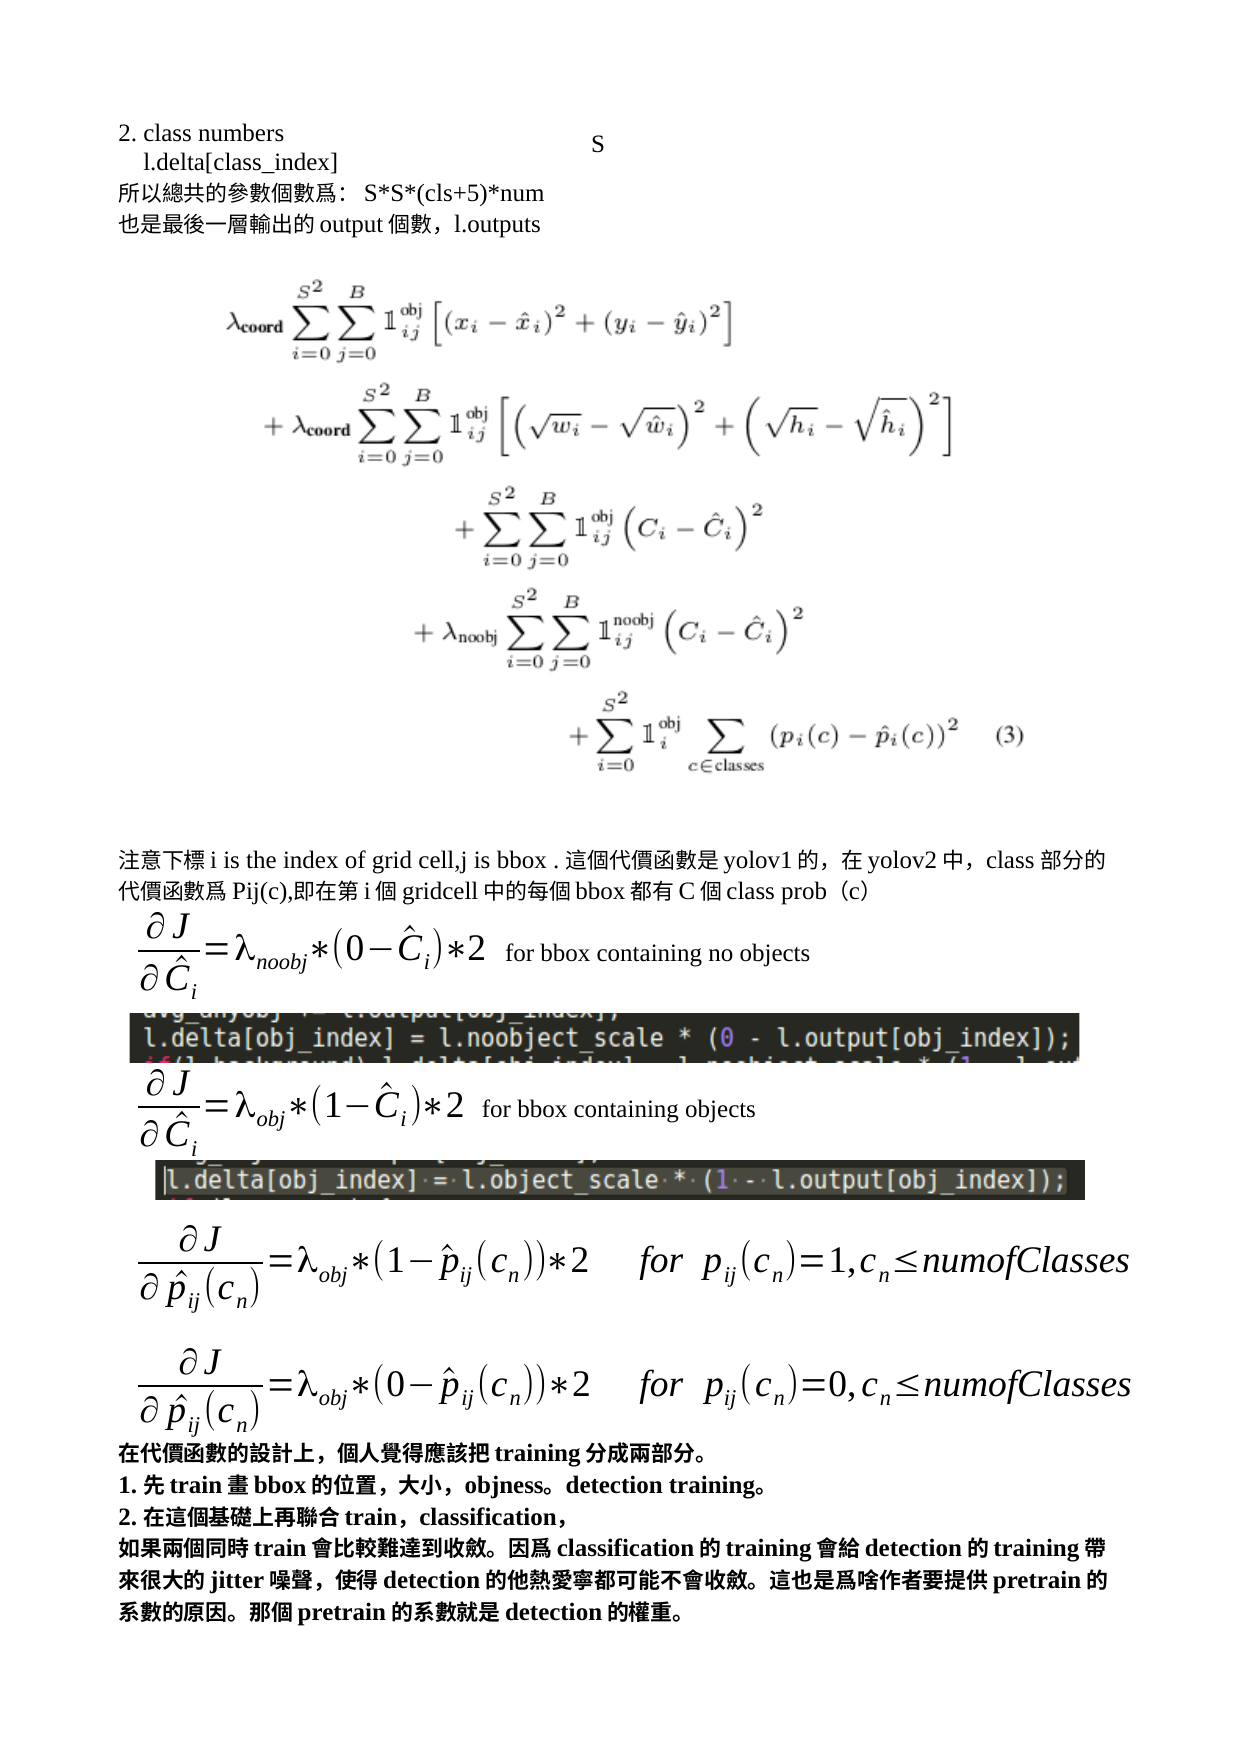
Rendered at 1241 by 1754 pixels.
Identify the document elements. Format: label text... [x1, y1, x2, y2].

picture [155, 1160, 1085, 1200]
picture [129, 1013, 1080, 1063]
text 如果兩個同時train會比較難達到收斂。因爲classification的training會給detection的training帶來很大的jitter噪聲，使得detection的他熱愛寧都可能不會收斂。這也是爲啥作者要提供pretrain的系數的原因。那個pretrain的系數就是detection的權重。 [118, 1531, 1122, 1626]
text 也是最後一層輸出的output個數，l.outputs [118, 207, 1122, 239]
text 2. class numbers [118, 118, 1122, 147]
text 注意下標i is the index of grid cell,j is bbox . 這個代價函數是yolov1的，在yolov2中，class 部分的代價函數爲Pij(c),即在第i個gridcell中的每個bbox都有C個class prob（c） [118, 843, 1122, 906]
text l.delta[class_index] [118, 147, 1122, 176]
text 在代價函數的設計上，個人覺得應該把training分成兩部分。 [118, 1436, 1122, 1468]
text for bbox containing no objects [118, 906, 1122, 1004]
text 所以總共的參數個數爲： S*S*(cls+5)*num [118, 176, 1122, 207]
text for bbox containing objects [118, 1062, 1122, 1161]
text 1. 先train畫bbox的位置，大小，objness。detection training。 [118, 1468, 1122, 1500]
picture [192, 267, 1049, 796]
text 2. 在這個基礎上再聯合train，classification， [118, 1500, 1122, 1531]
